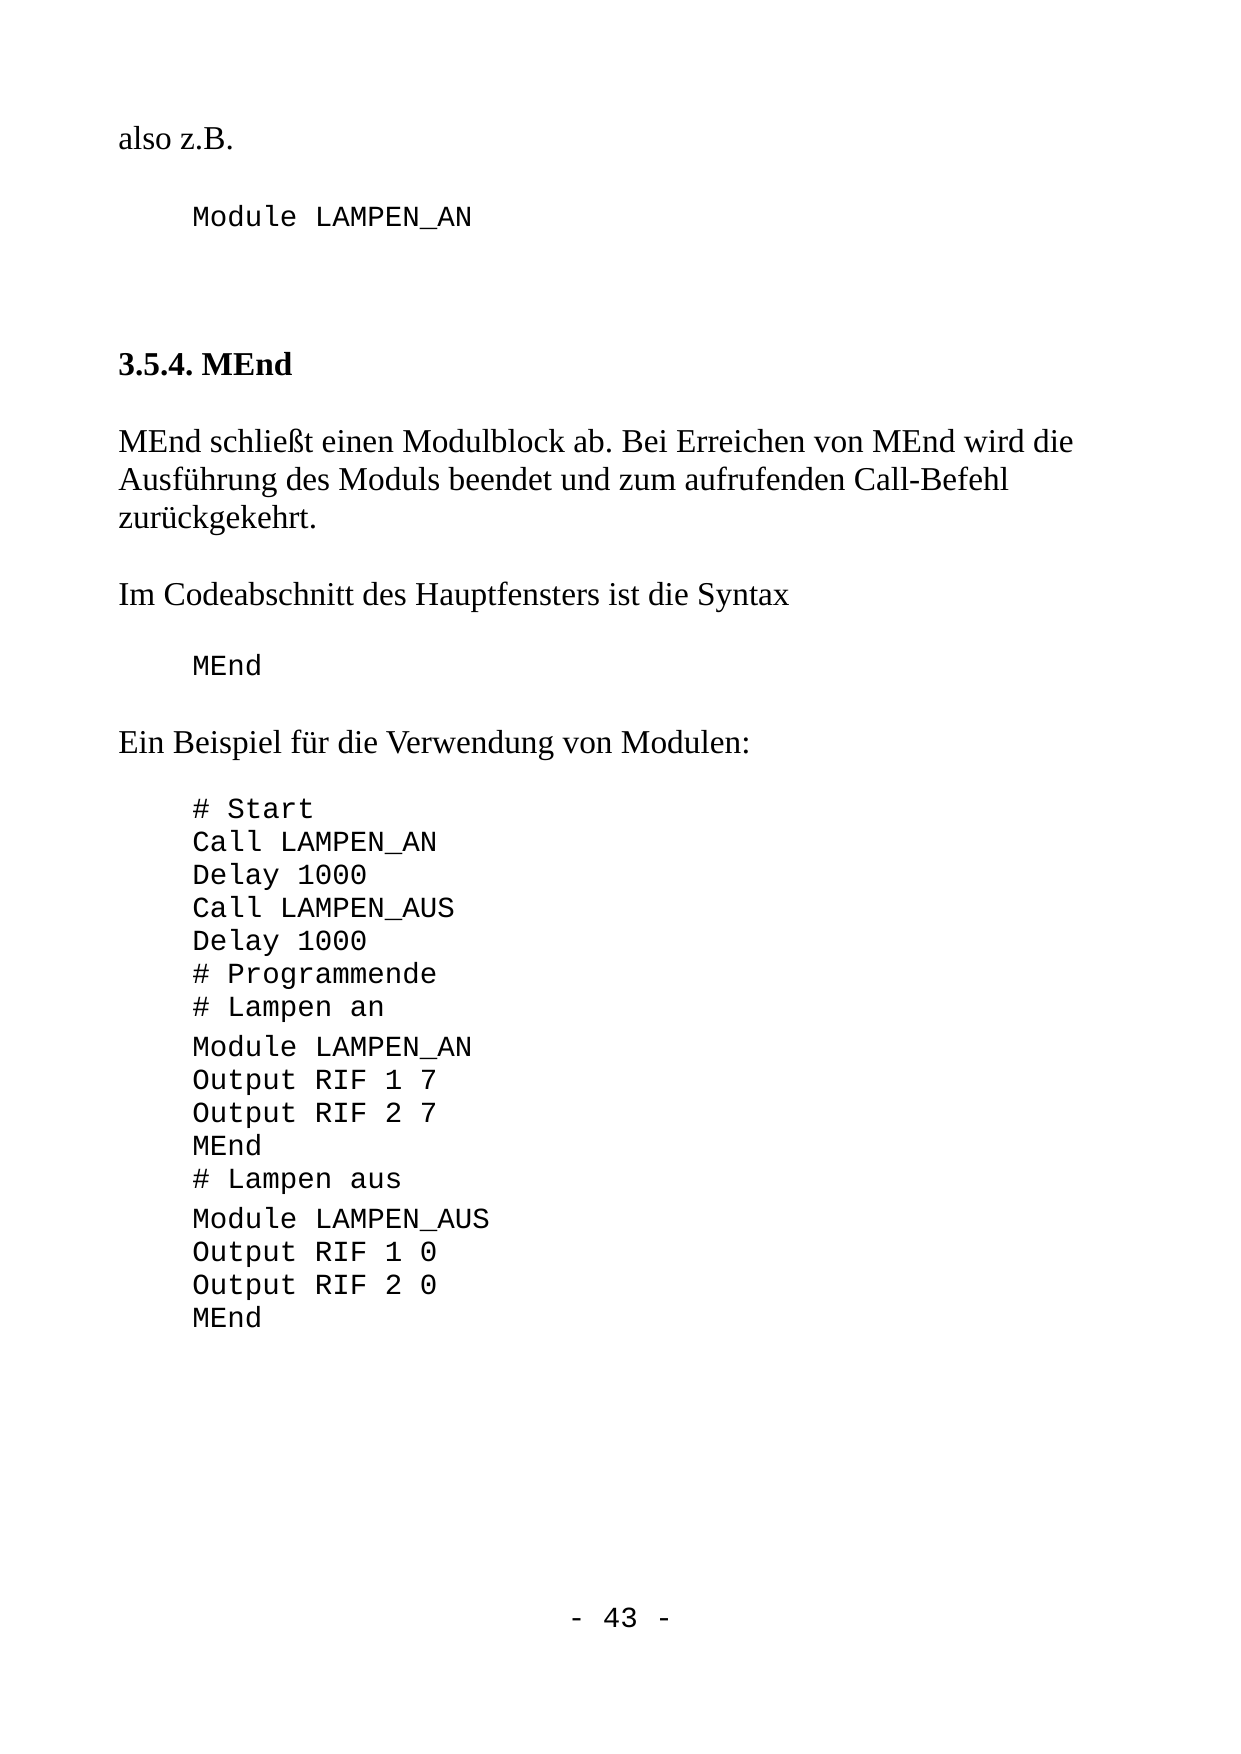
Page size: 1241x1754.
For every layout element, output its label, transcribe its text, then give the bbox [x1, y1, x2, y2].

text # Programmende [118, 959, 1122, 992]
text Output RIF 1 7 [118, 1065, 1122, 1098]
text # Start [118, 794, 1122, 827]
text MEnd [118, 1303, 1122, 1336]
text MEnd [118, 1131, 1122, 1164]
text Call LAMPEN_AN [118, 827, 1122, 860]
text Delay 1000 [118, 860, 1122, 893]
text Call LAMPEN_AUS [118, 893, 1122, 926]
text # Lampen aus [118, 1164, 1122, 1197]
text Module LAMPEN_AN [118, 195, 1122, 235]
text Output RIF 2 0 [118, 1270, 1122, 1303]
text Module LAMPEN_AUS [118, 1197, 1122, 1237]
text Output RIF 1 0 [118, 1237, 1122, 1270]
text MEnd schließt einen Modulblock ab. Bei Erreichen von MEnd wird die Ausführung des Moduls beendet und zum aufrufenden Call-Befehl zurückgekehrt. [118, 421, 1122, 536]
text 3.5.4. MEnd [118, 344, 1122, 383]
text # Lampen an [118, 992, 1122, 1025]
text Output RIF 2 7 [118, 1098, 1122, 1131]
text Im Codeabschnitt des Hauptfensters ist die Syntax [118, 574, 1122, 613]
text Module LAMPEN_AN [118, 1025, 1122, 1065]
text also z.B. [118, 118, 1122, 156]
text Delay 1000 [118, 926, 1122, 959]
text MEnd [118, 651, 1122, 684]
text Ein Beispiel für die Verwendung von Modulen: [118, 722, 1122, 761]
